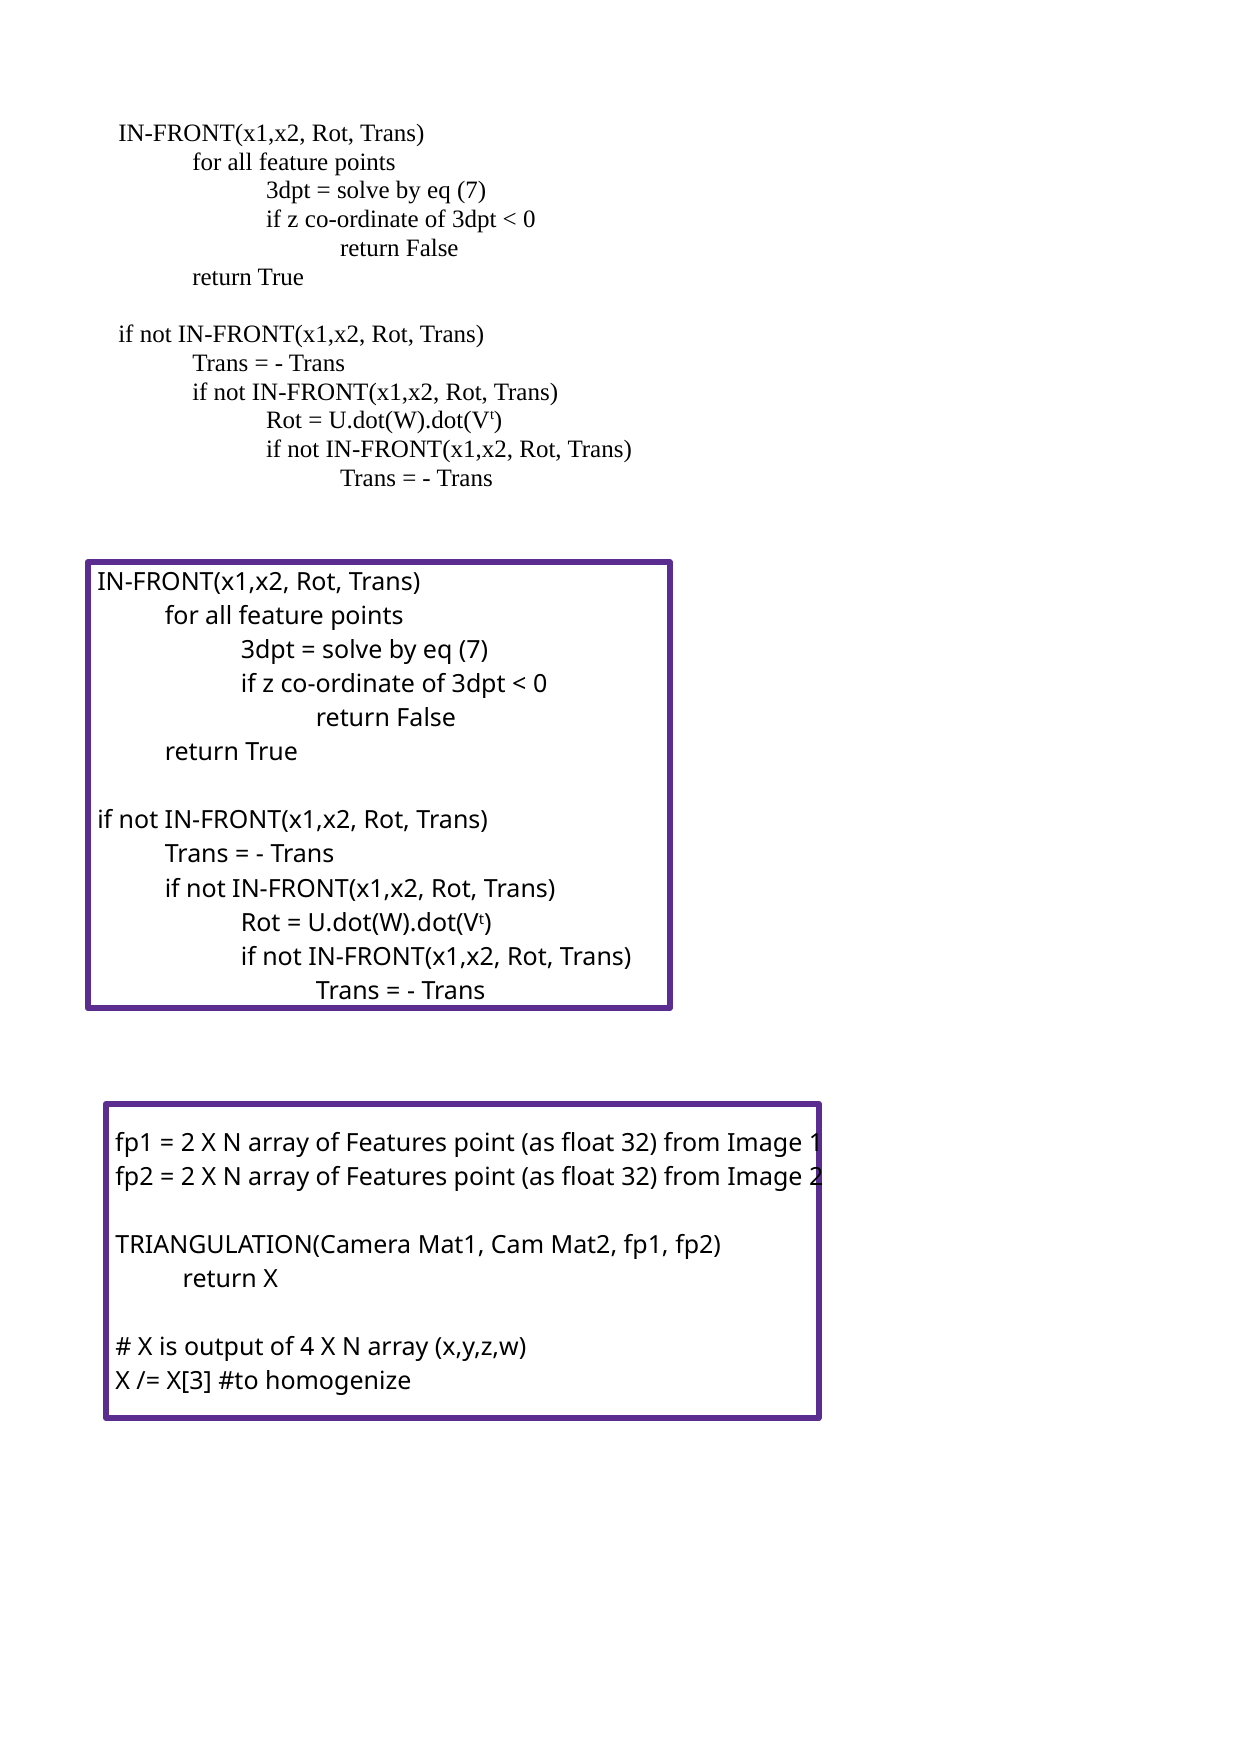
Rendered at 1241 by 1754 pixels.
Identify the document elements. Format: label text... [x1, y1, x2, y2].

text if not IN-FRONT(x1,x2, Rot, Trans) [118, 319, 1122, 348]
text if z co-ordinate of 3dpt < 0 [118, 204, 1122, 233]
text 3dpt = solve by eq (7) [118, 176, 1122, 204]
text if not IN-FRONT(x1,x2, Rot, Trans) [118, 434, 1122, 463]
text Rot = U.dot(W).dot(Vt) [118, 406, 1122, 434]
text IN-FRONT(x1,x2, Rot, Trans) [118, 118, 1122, 147]
text Trans = - Trans [118, 463, 1122, 492]
text Trans = - Trans [118, 348, 1122, 377]
text return False [118, 233, 1122, 262]
text return True [118, 262, 1122, 291]
text for all feature points [118, 147, 1122, 176]
text if not IN-FRONT(x1,x2, Rot, Trans) [118, 377, 1122, 406]
